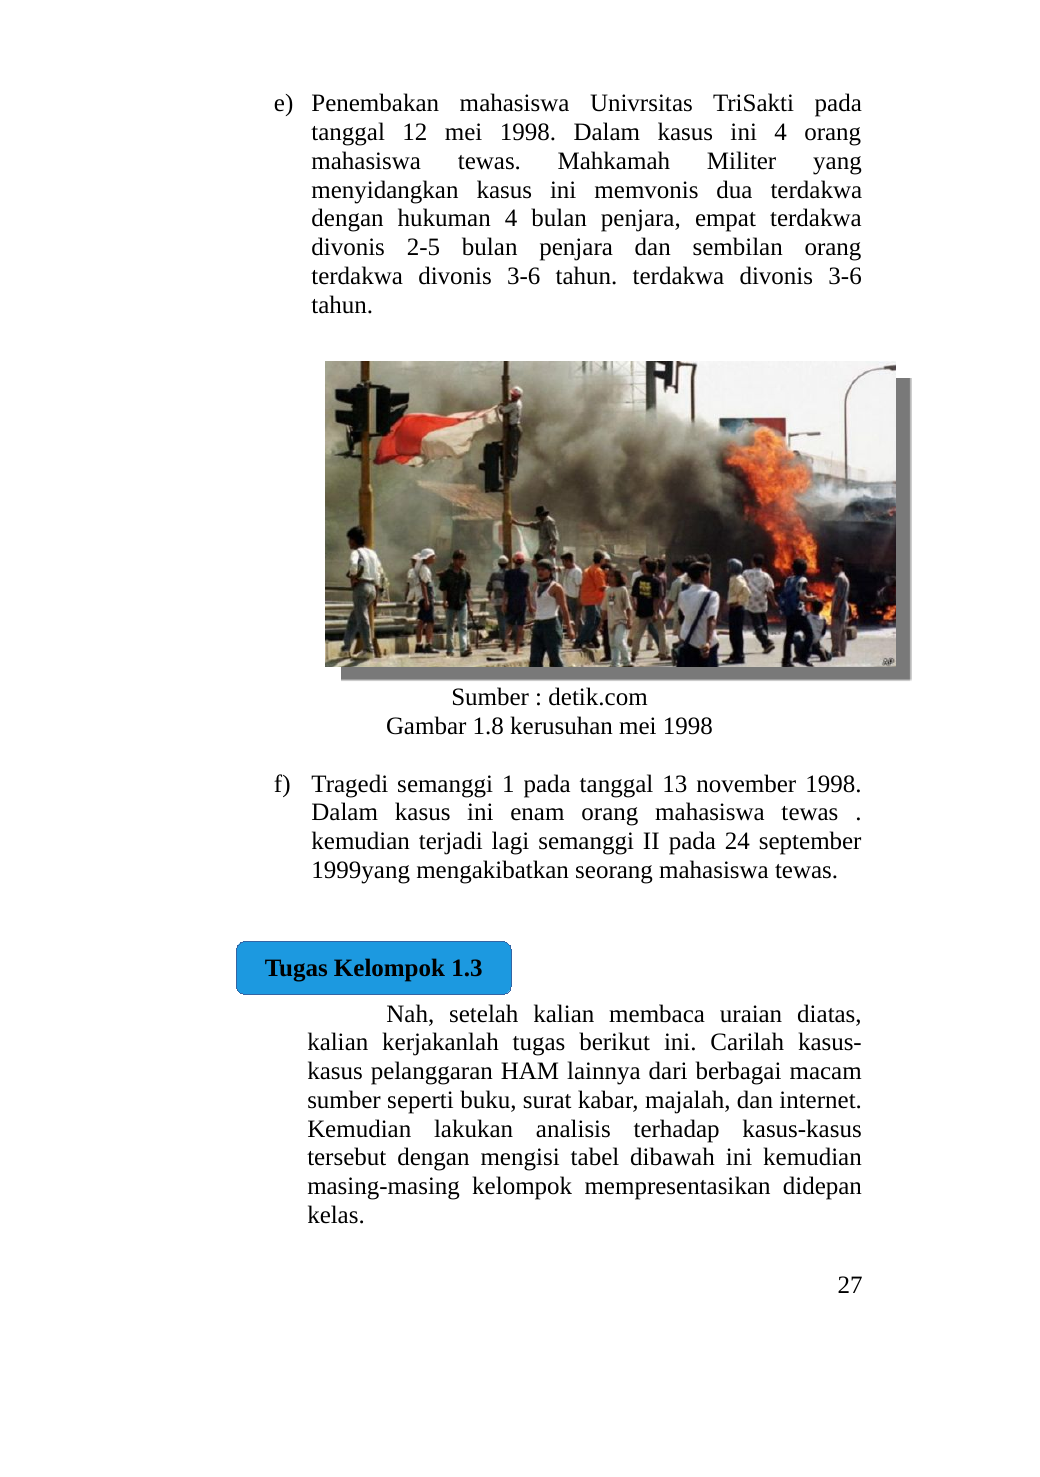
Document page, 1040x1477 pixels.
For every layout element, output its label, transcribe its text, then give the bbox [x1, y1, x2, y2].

list Penembakan mahasiswa Univrsitas TriSakti pada tanggal 12 mei 1998. Dalam kasus ini 4 orang mahasiswa tewas. Mahkamah Militer yang menyidangkan kasus ini memvonis dua terdakwa dengan hukuman 4 bulan penjara, empat terdakwa divonis 2-5 bulan penjara dan sembilan orang terdakwa divonis 3-6 tahun. terdakwa divonis 3-6 tahun. [274, 88, 862, 318]
list Tragedi semanggi 1 pada tanggal 13 november 1998. Dalam kasus ini enam orang mahasiswa tewas . kemudian terjadi lagi semanggi II pada 24 september 1999yang mengakibatkan seorang mahasiswa tewas. [274, 769, 862, 884]
picture [325, 361, 896, 667]
text Nah, setelah kalian membaca uraian diatas, kalian kerjakanlah tugas berikut ini. Carilah kasus-kasus pelanggaran HAM lainnya dari berbagai macam sumber seperti buku, surat kabar, majalah, dan internet. Kemudian lakukan analisis terhadap kasus-kasus tersebut dengan mengisi tabel dibawah ini kemudian masing-masing kelompok mempresentasikan didepan kelas. [307, 999, 862, 1229]
text Gambar 1.8 kerusuhan mei 1998 [236, 711, 862, 740]
text Sumber : detik.com [236, 347, 862, 711]
